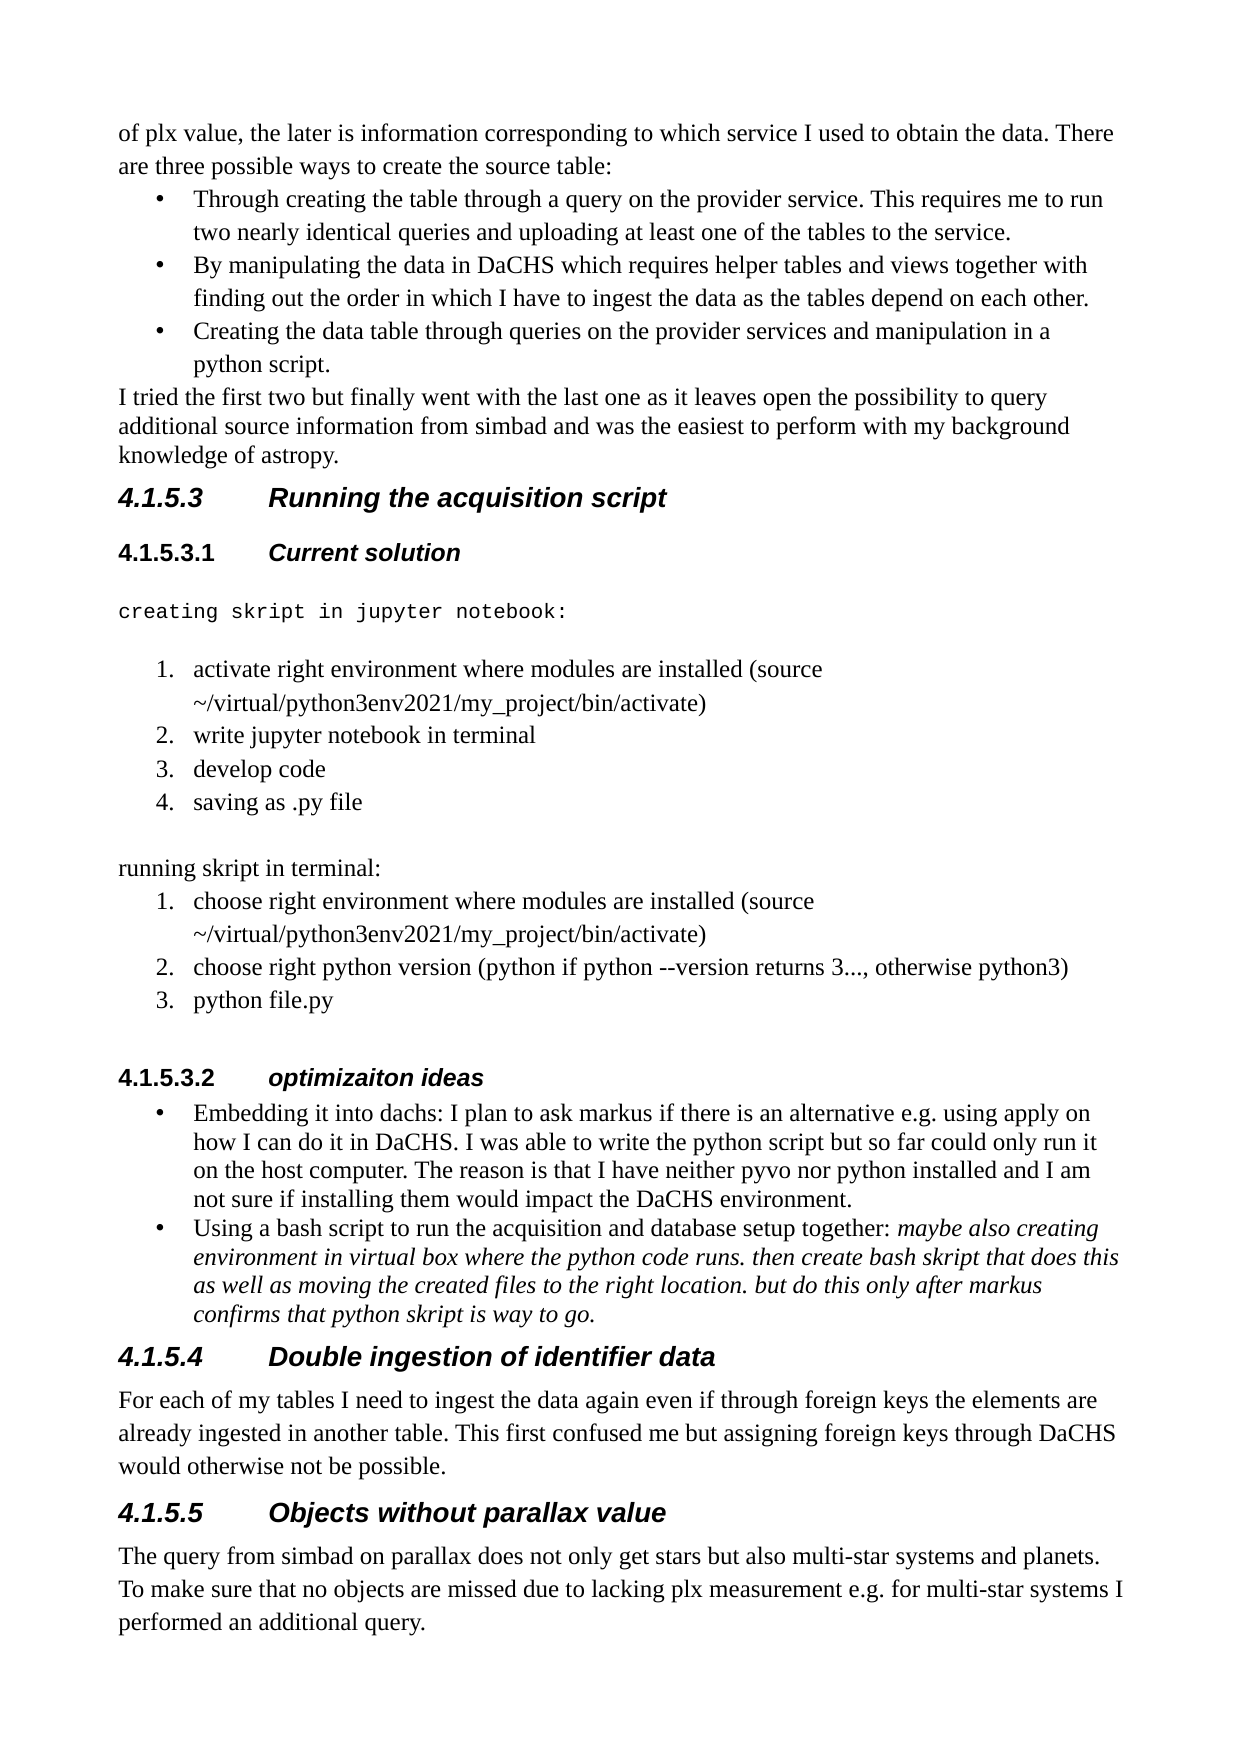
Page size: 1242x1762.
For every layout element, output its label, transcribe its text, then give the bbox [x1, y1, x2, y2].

text I tried the first two but finally went with the last one as it leaves open the possibility to query additional source information from simbad and was the easiest to perform with my background knowledge of astropy. [118, 382, 1124, 468]
list By manipulating the data in DaCHS which requires helper tables and views together with finding out the order in which I have to ingest the data as the tables depend on each other. [156, 250, 1124, 312]
subtitle Double ingestion of identifier data [118, 1341, 1124, 1372]
text of plx value, the later is information corresponding to which service I used to obtain the data. There are three possible ways to create the source table: [118, 118, 1124, 180]
list choose right python version (python if python --version returns 3..., otherwise python3) [156, 952, 1124, 981]
text The query from simbad on parallax does not only get stars but also multi-star systems and planets. To make sure that no objects are missed due to lacking plx measurement e.g. for multi-star systems I performed an additional query. [118, 1541, 1124, 1636]
list python file.py [156, 985, 1124, 1013]
text creating skript in jupyter notebook: [118, 601, 1124, 625]
list Creating the data table through queries on the provider services and manipulation in a python script. [156, 316, 1124, 378]
list develop code [156, 754, 1124, 782]
list Embedding it into dachs: I plan to ask markus if there is an alternative e.g. using apply on how I can do it in DaCHS. I was able to write the python script but so far could only run it on the host computer. The reason is that I have neither pyvo nor python installed and I am not sure if installing them would impact the DaCHS environment. [156, 1098, 1124, 1213]
list Using a bash script to run the acquisition and database setup together: maybe also creating environment in virtual box where the python code runs. then create bash skript that does this as well as moving the created files to the right location. but do this only after markus confirms that python skript is way to go. [156, 1213, 1124, 1328]
subtitle Objects without parallax value [118, 1497, 1124, 1528]
subtitle Running the acquisition script [118, 481, 1124, 513]
subtitle optimizaiton ideas [118, 1063, 1124, 1092]
list write jupyter notebook in terminal [156, 721, 1124, 749]
list Through creating the table through a query on the provider service. This requires me to run two nearly identical queries and uploading at least one of the tables to the service. [156, 184, 1124, 246]
list choose right environment where modules are installed (source ~/virtual/python3env2021/my_project/bin/activate) [156, 886, 1124, 947]
text For each of my tables I need to ingest the data again even if through foreign keys the elements are already ingested in another table. This first confused me but assigning foreign keys through DaCHS would otherwise not be possible. [118, 1385, 1124, 1480]
list activate right environment where modules are installed (source ~/virtual/python3env2021/my_project/bin/activate) [156, 654, 1124, 716]
text running skript in terminal: [118, 853, 1124, 881]
subtitle Current solution [118, 538, 1124, 566]
list saving as .py file [156, 787, 1124, 815]
